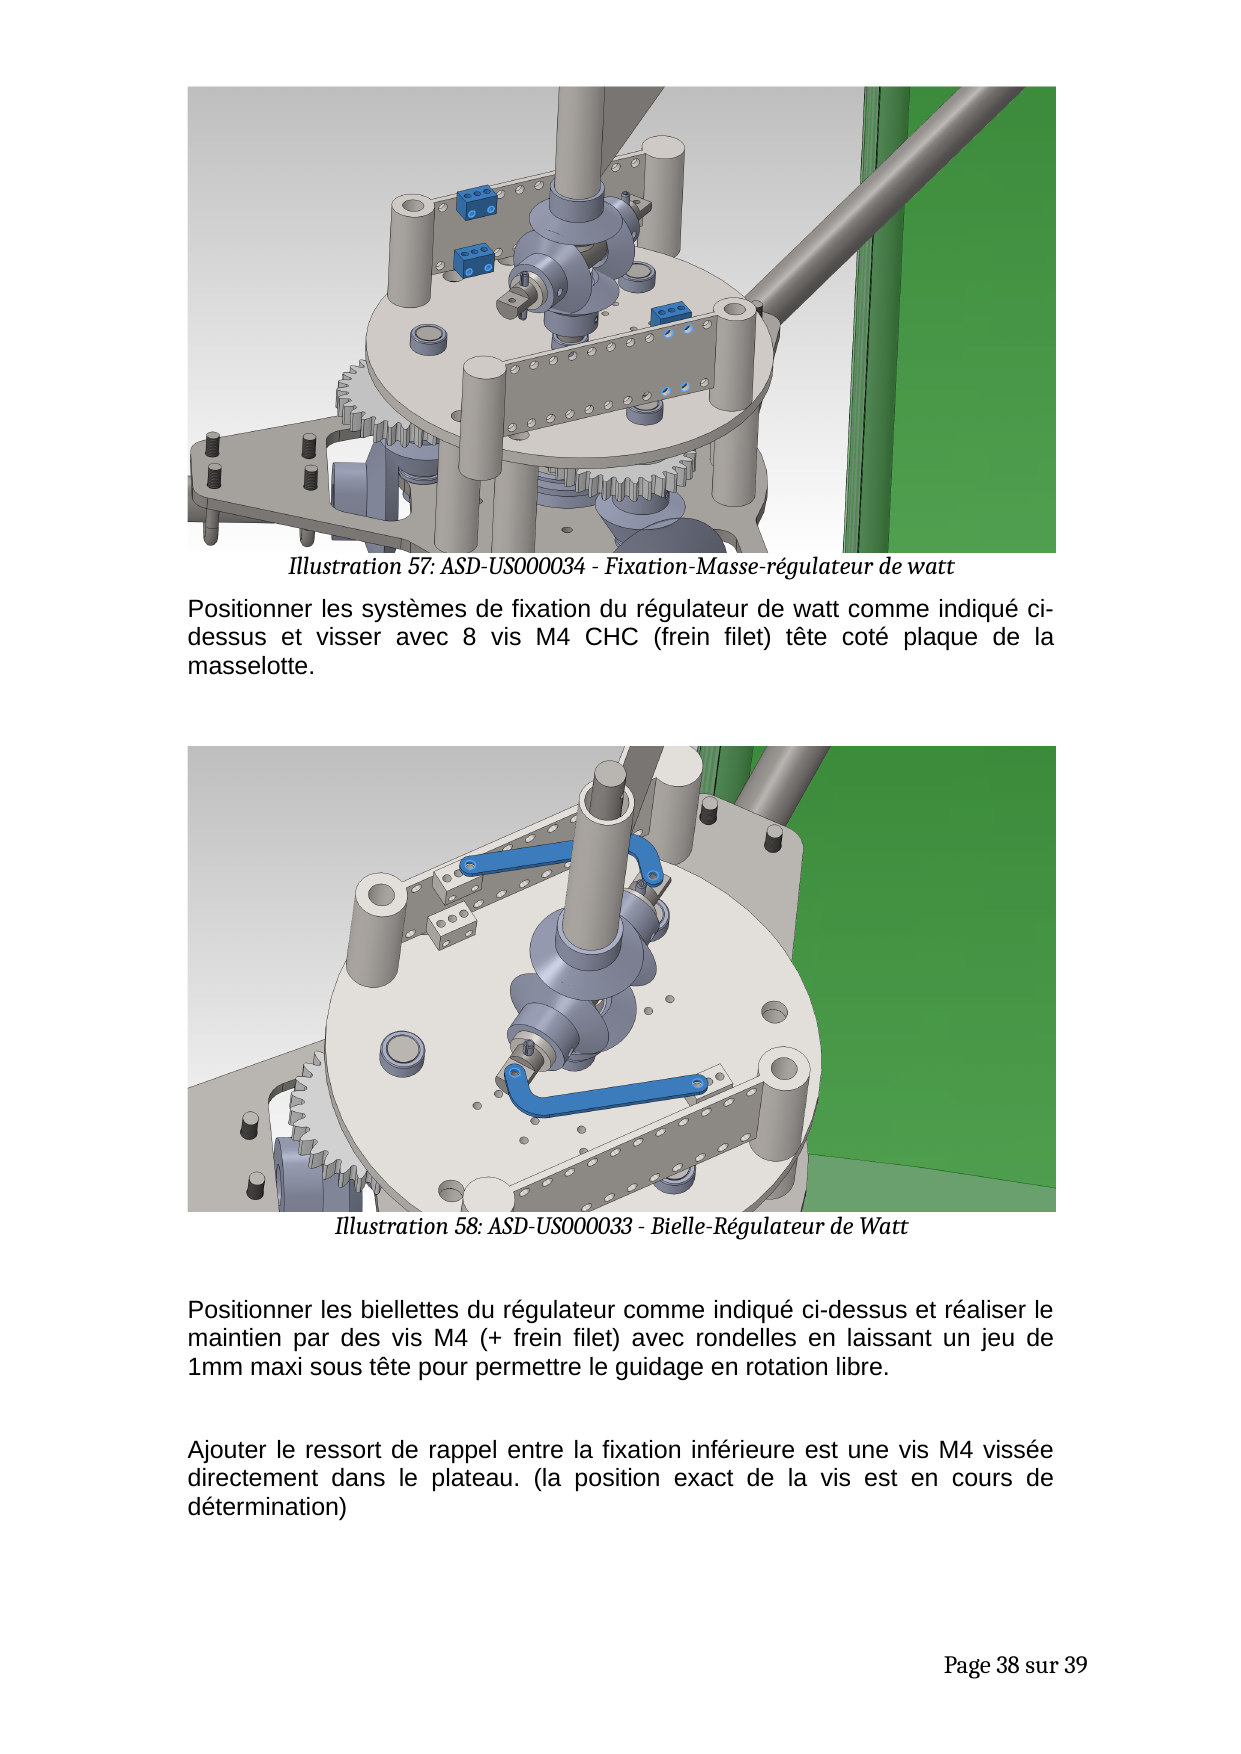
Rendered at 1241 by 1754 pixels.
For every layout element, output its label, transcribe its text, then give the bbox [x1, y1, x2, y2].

text Illustration 57: ASD-US000034 - Fixation-Masse-régulateur de watt [187, 553, 1056, 581]
picture [187, 86, 1056, 553]
text Positionner les biellettes du régulateur comme indiqué ci-dessus et réaliser le maintien par des vis M4 (+ frein filet) avec rondelles en laissant un jeu de 1mm maxi sous tête pour permettre le guidage en rotation libre. [187, 1294, 1056, 1381]
text Ajouter le ressort de rappel entre la fixation inférieure est une vis M4 vissée directement dans le plateau. (la position exact de la vis est en cours de détermination) [187, 1434, 1056, 1521]
picture [187, 746, 1056, 1212]
text Positionner les systèmes de fixation du régulateur de watt comme indiqué ci-dessus et visser avec 8 vis M4 CHC (frein filet) tête coté plaque de la masselotte. [187, 593, 1056, 680]
text Illustration 58: ASD-US000033 - Bielle-Régulateur de Watt [187, 1212, 1056, 1241]
